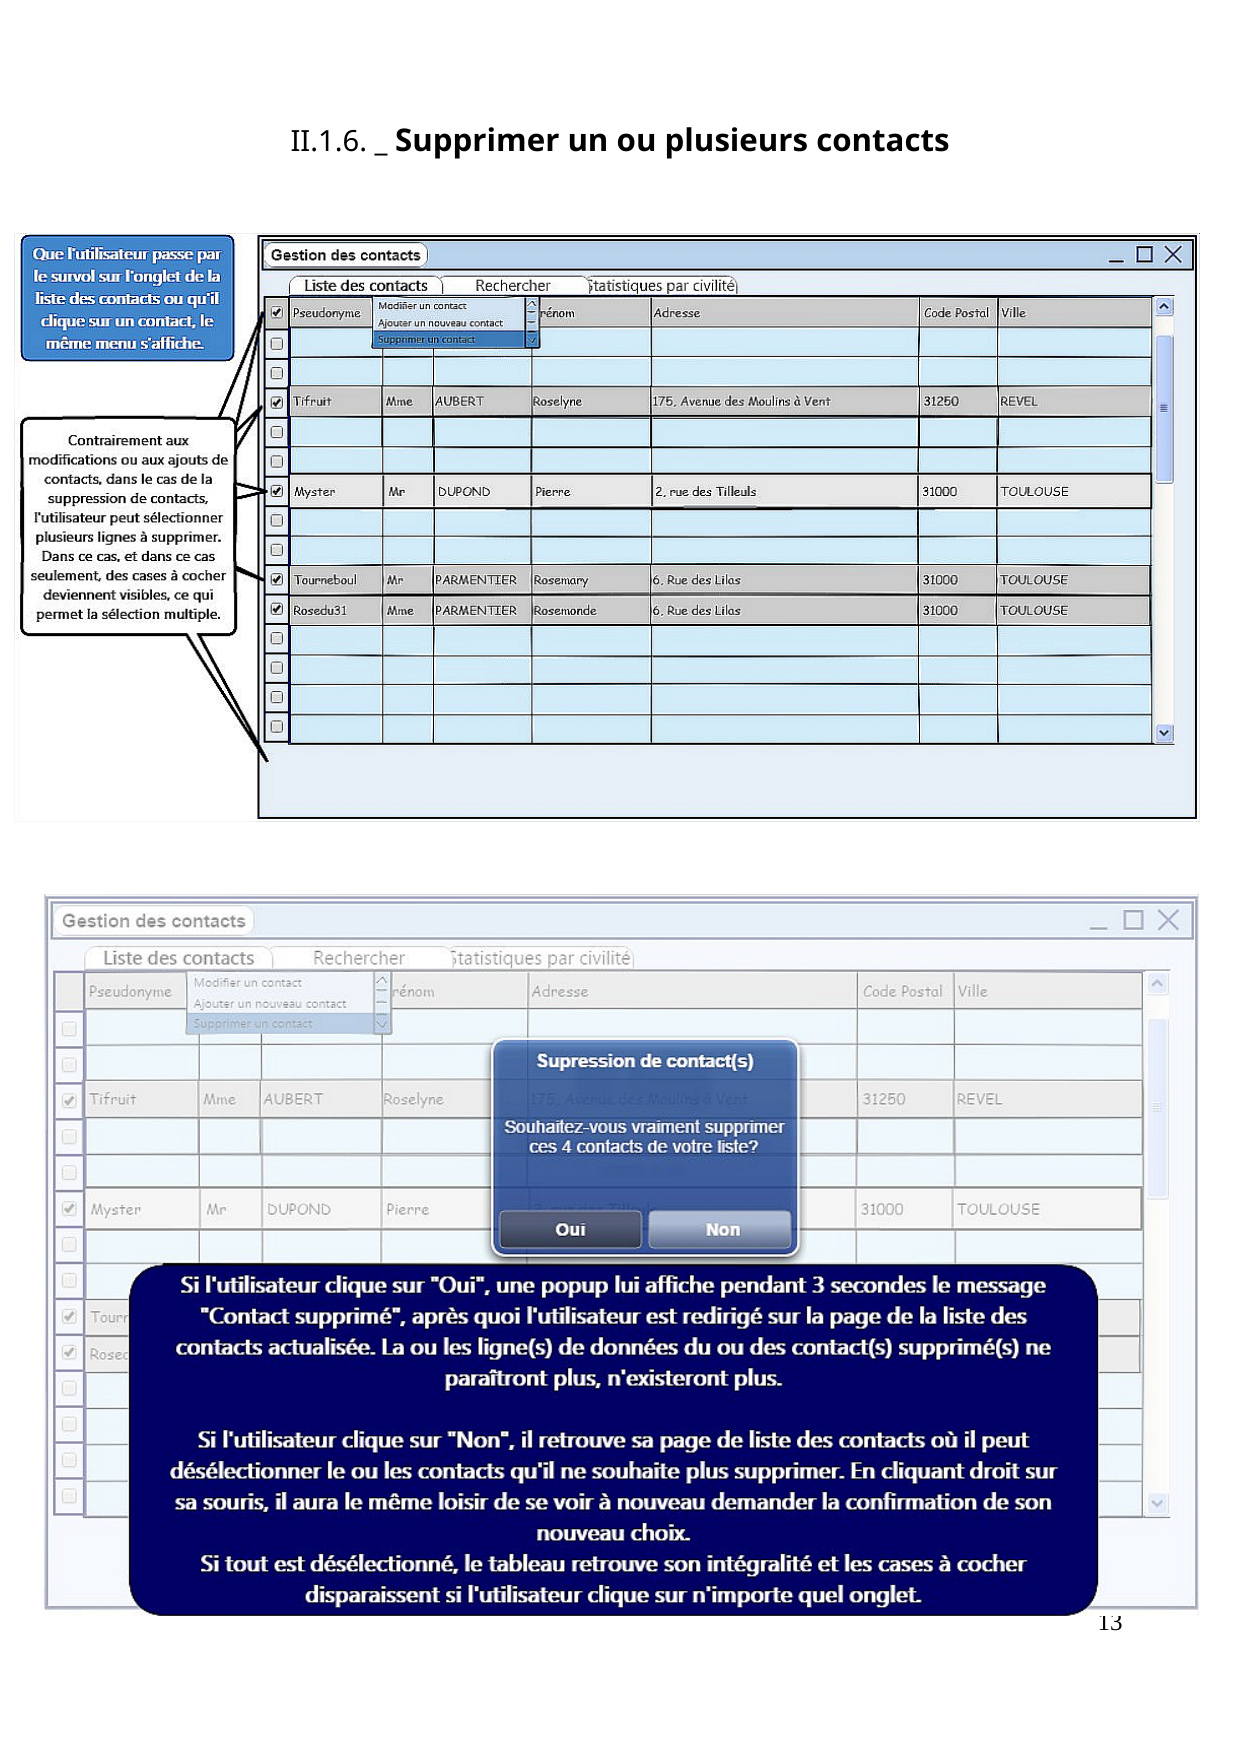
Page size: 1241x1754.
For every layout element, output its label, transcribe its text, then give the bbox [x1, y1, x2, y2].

picture [42, 894, 1199, 1616]
picture [14, 233, 1200, 822]
subtitle II.1.6. _ Supprimer un ou plusieurs contacts [118, 118, 1122, 161]
